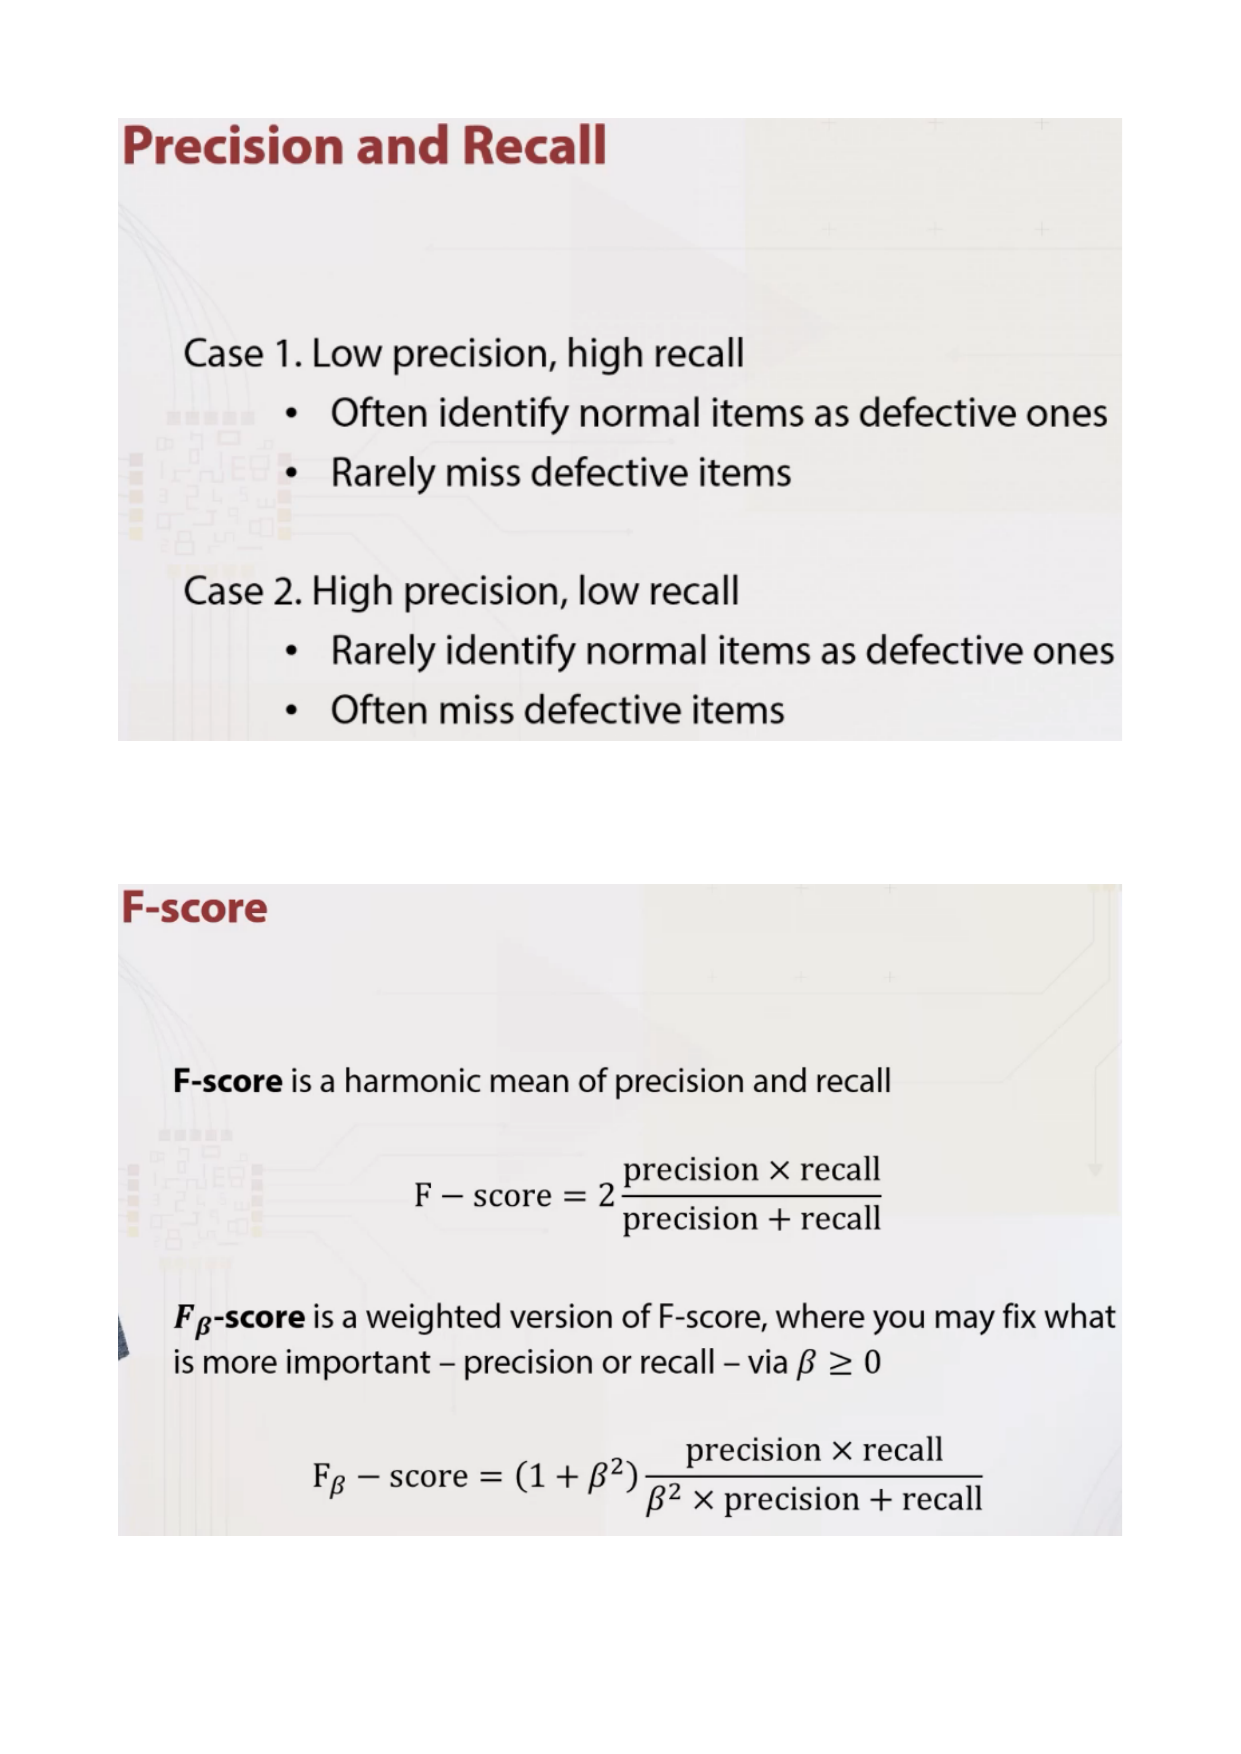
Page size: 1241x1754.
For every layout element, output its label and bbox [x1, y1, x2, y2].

picture [118, 884, 1123, 1536]
picture [118, 118, 1123, 741]
